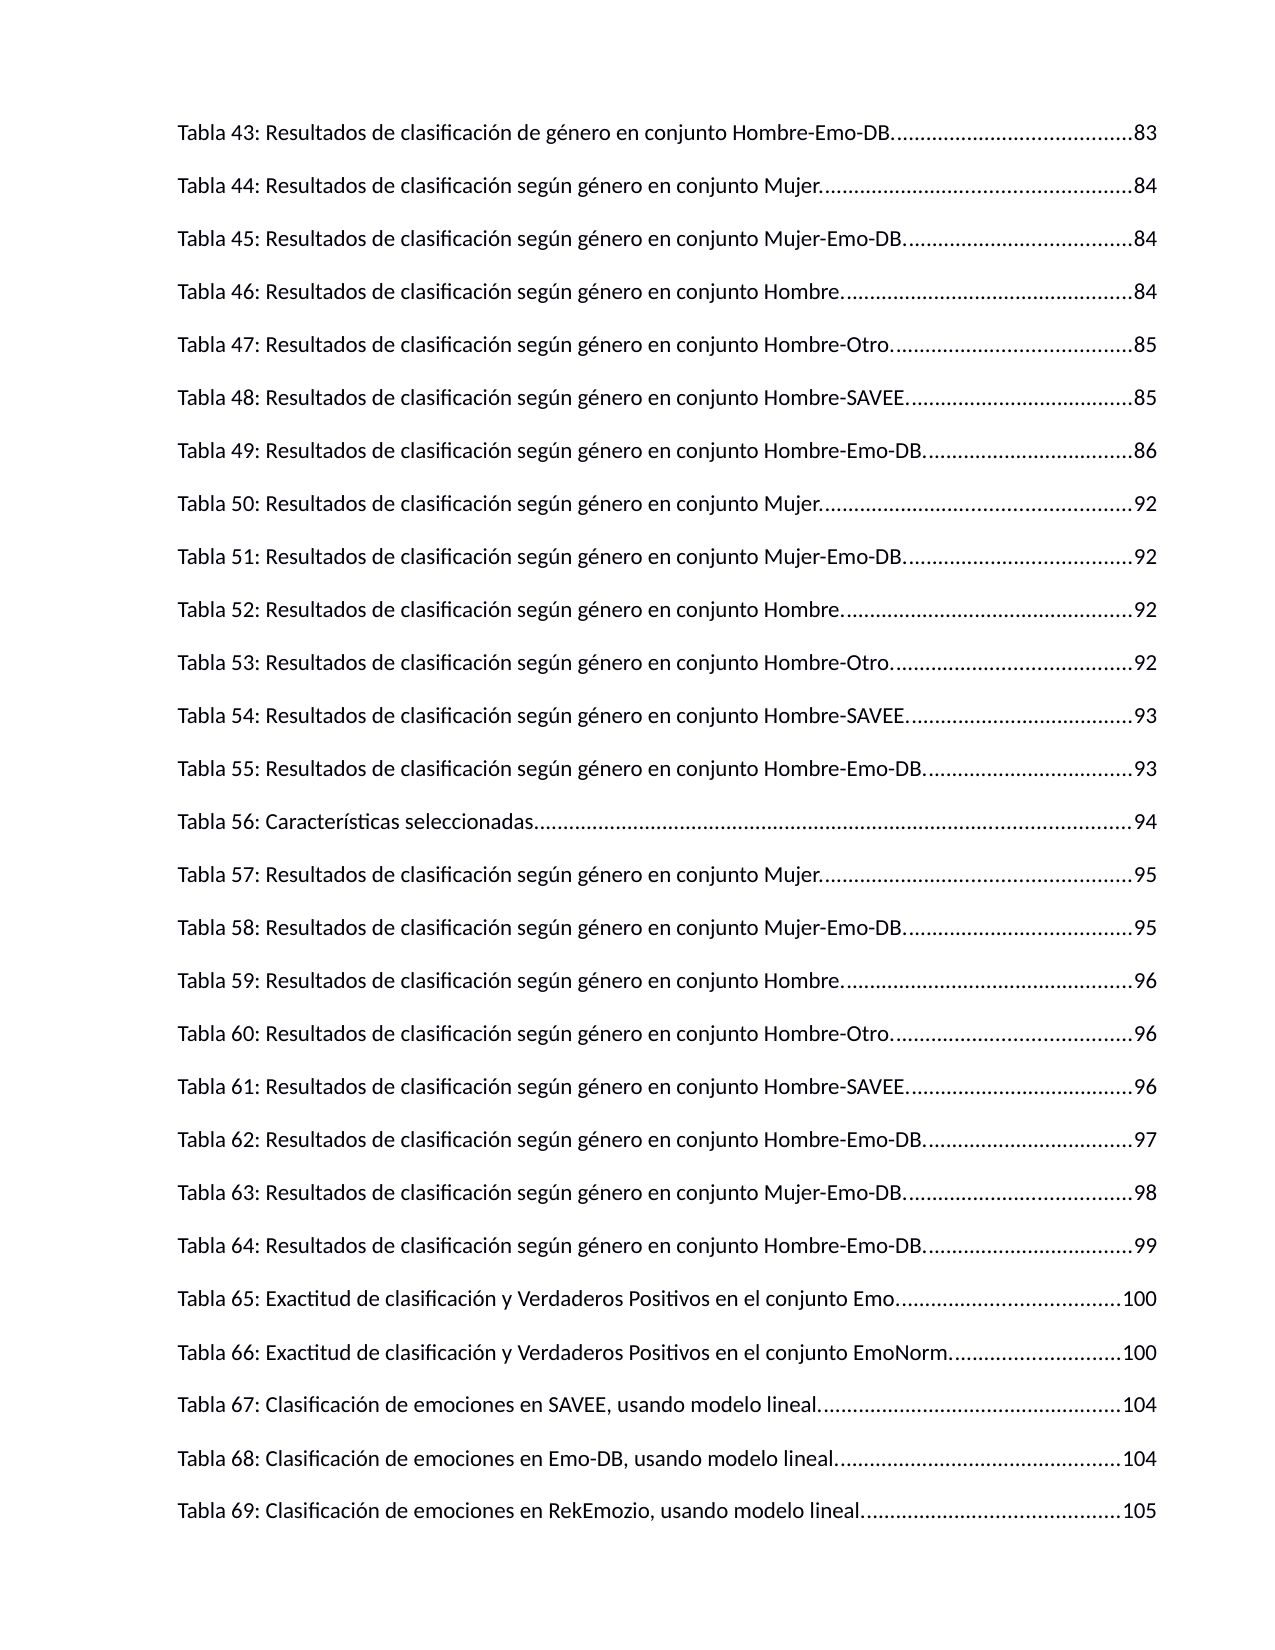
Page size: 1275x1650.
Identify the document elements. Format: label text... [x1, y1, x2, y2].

text Tabla 46: Resultados de clasificación según género en conjunto Hombre. 84 [177, 277, 1157, 305]
text Tabla 63: Resultados de clasificación según género en conjunto Mujer-Emo-DB. 98 [177, 1178, 1157, 1207]
text Tabla 69: Clasificación de emociones en RekEmozio, usando modelo lineal. 105 [177, 1497, 1157, 1525]
text Tabla 58: Resultados de clasificación según género en conjunto Mujer-Emo-DB. 95 [177, 913, 1157, 941]
text Tabla 67: Clasificación de emociones en SAVEE, usando modelo lineal. 104 [177, 1391, 1157, 1419]
text Tabla 50: Resultados de clasificación según género en conjunto Mujer. 92 [177, 489, 1157, 517]
text Tabla 65: Exactitud de clasificación y Verdaderos Positivos en el conjunto Emo. 100 [177, 1284, 1157, 1313]
text Tabla 61: Resultados de clasificación según género en conjunto Hombre-SAVEE. 96 [177, 1072, 1157, 1101]
text Tabla 48: Resultados de clasificación según género en conjunto Hombre-SAVEE. 85 [177, 383, 1157, 411]
text Tabla 43: Resultados de clasificación de género en conjunto Hombre-Emo-DB. 83 [177, 118, 1157, 146]
text Tabla 68: Clasificación de emociones en Emo-DB, usando modelo lineal. 104 [177, 1444, 1157, 1472]
text Tabla 64: Resultados de clasificación según género en conjunto Hombre-Emo-DB. 99 [177, 1232, 1157, 1259]
text Tabla 59: Resultados de clasificación según género en conjunto Hombre. 96 [177, 966, 1157, 994]
text Tabla 49: Resultados de clasificación según género en conjunto Hombre-Emo-DB. 86 [177, 436, 1157, 464]
text Tabla 55: Resultados de clasificación según género en conjunto Hombre-Emo-DB. 93 [177, 754, 1157, 782]
text Tabla 66: Exactitud de clasificación y Verdaderos Positivos en el conjunto EmoNorm. 100 [177, 1338, 1157, 1366]
text Tabla 56: Características seleccionadas. 94 [177, 807, 1157, 835]
text Tabla 45: Resultados de clasificación según género en conjunto Mujer-Emo-DB. 84 [177, 224, 1157, 252]
text Tabla 54: Resultados de clasificación según género en conjunto Hombre-SAVEE. 93 [177, 701, 1157, 729]
text Tabla 47: Resultados de clasificación según género en conjunto Hombre-Otro. 85 [177, 330, 1157, 358]
text Tabla 62: Resultados de clasificación según género en conjunto Hombre-Emo-DB. 97 [177, 1126, 1157, 1153]
text Tabla 53: Resultados de clasificación según género en conjunto Hombre-Otro. 92 [177, 648, 1157, 676]
text Tabla 44: Resultados de clasificación según género en conjunto Mujer. 84 [177, 171, 1157, 199]
text Tabla 60: Resultados de clasificación según género en conjunto Hombre-Otro. 96 [177, 1019, 1157, 1047]
text Tabla 57: Resultados de clasificación según género en conjunto Mujer. 95 [177, 860, 1157, 888]
text Tabla 51: Resultados de clasificación según género en conjunto Mujer-Emo-DB. 92 [177, 542, 1157, 570]
text Tabla 52: Resultados de clasificación según género en conjunto Hombre. 92 [177, 595, 1157, 623]
